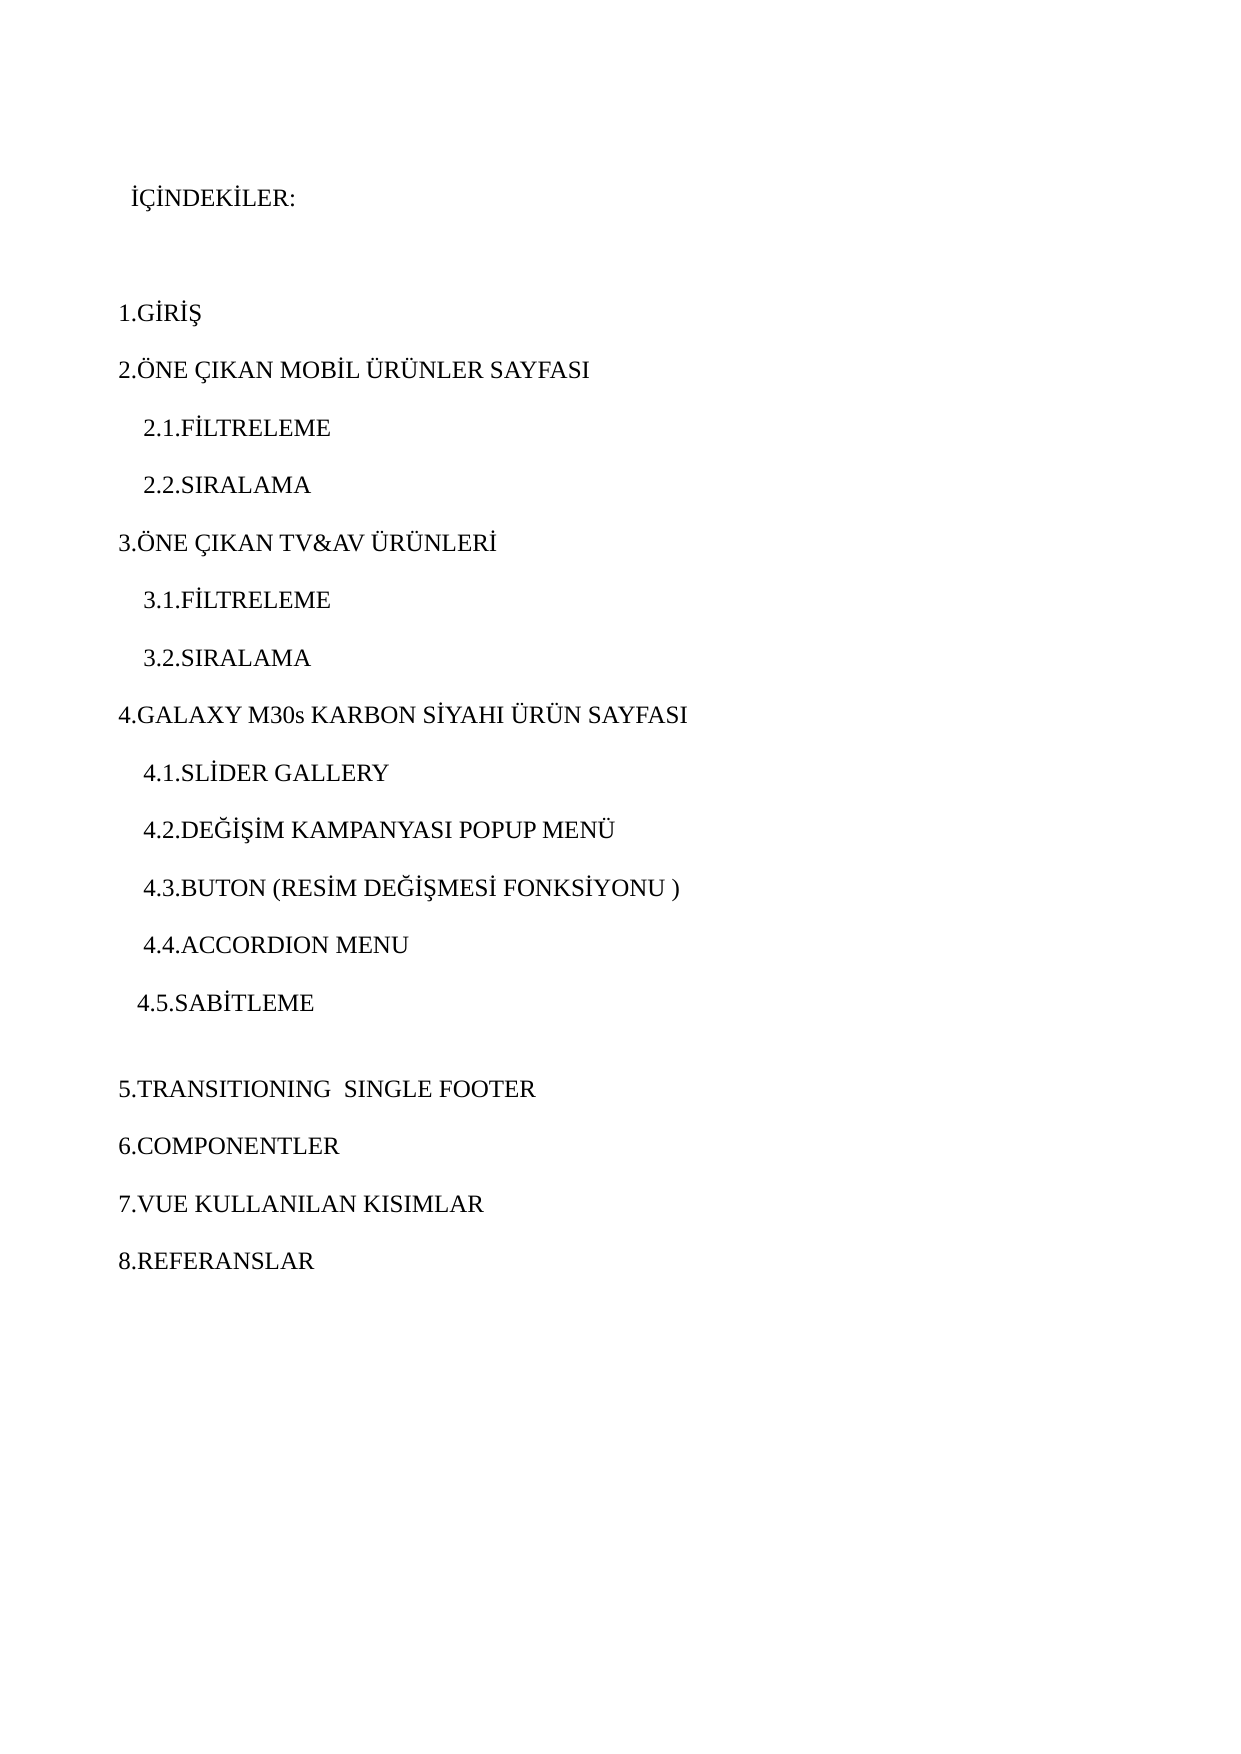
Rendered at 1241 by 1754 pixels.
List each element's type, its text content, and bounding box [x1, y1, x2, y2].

text 4.2.DEĞİŞİM KAMPANYASI POPUP MENÜ [118, 815, 1122, 844]
text 5.TRANSITIONING SINGLE FOOTER [118, 1074, 1122, 1103]
text 4.5.SABİTLEME [118, 988, 1122, 1016]
text 3.1.FİLTRELEME [118, 585, 1122, 614]
text 4.3.BUTON (RESİM DEĞİŞMESİ FONKSİYONU ) [118, 873, 1122, 901]
text 2.ÖNE ÇIKAN MOBİL ÜRÜNLER SAYFASI [118, 355, 1122, 384]
text 4.4.ACCORDION MENU [118, 930, 1122, 959]
text 2.1.FİLTRELEME [118, 413, 1122, 441]
text 2.2.SIRALAMA [118, 470, 1122, 499]
text 3.2.SIRALAMA [118, 643, 1122, 671]
text 3.ÖNE ÇIKAN TV&AV ÜRÜNLERİ [118, 528, 1122, 556]
text 6.COMPONENTLER [118, 1131, 1122, 1160]
text 4.GALAXY M30s KARBON SİYAHI ÜRÜN SAYFASI [118, 700, 1122, 729]
text 4.1.SLİDER GALLERY [118, 758, 1122, 786]
text 8.REFERANSLAR [118, 1246, 1122, 1275]
text İÇİNDEKİLER: [118, 183, 1122, 211]
text 1.GİRİŞ [118, 298, 1122, 326]
text 7.VUE KULLANILAN KISIMLAR [118, 1189, 1122, 1218]
